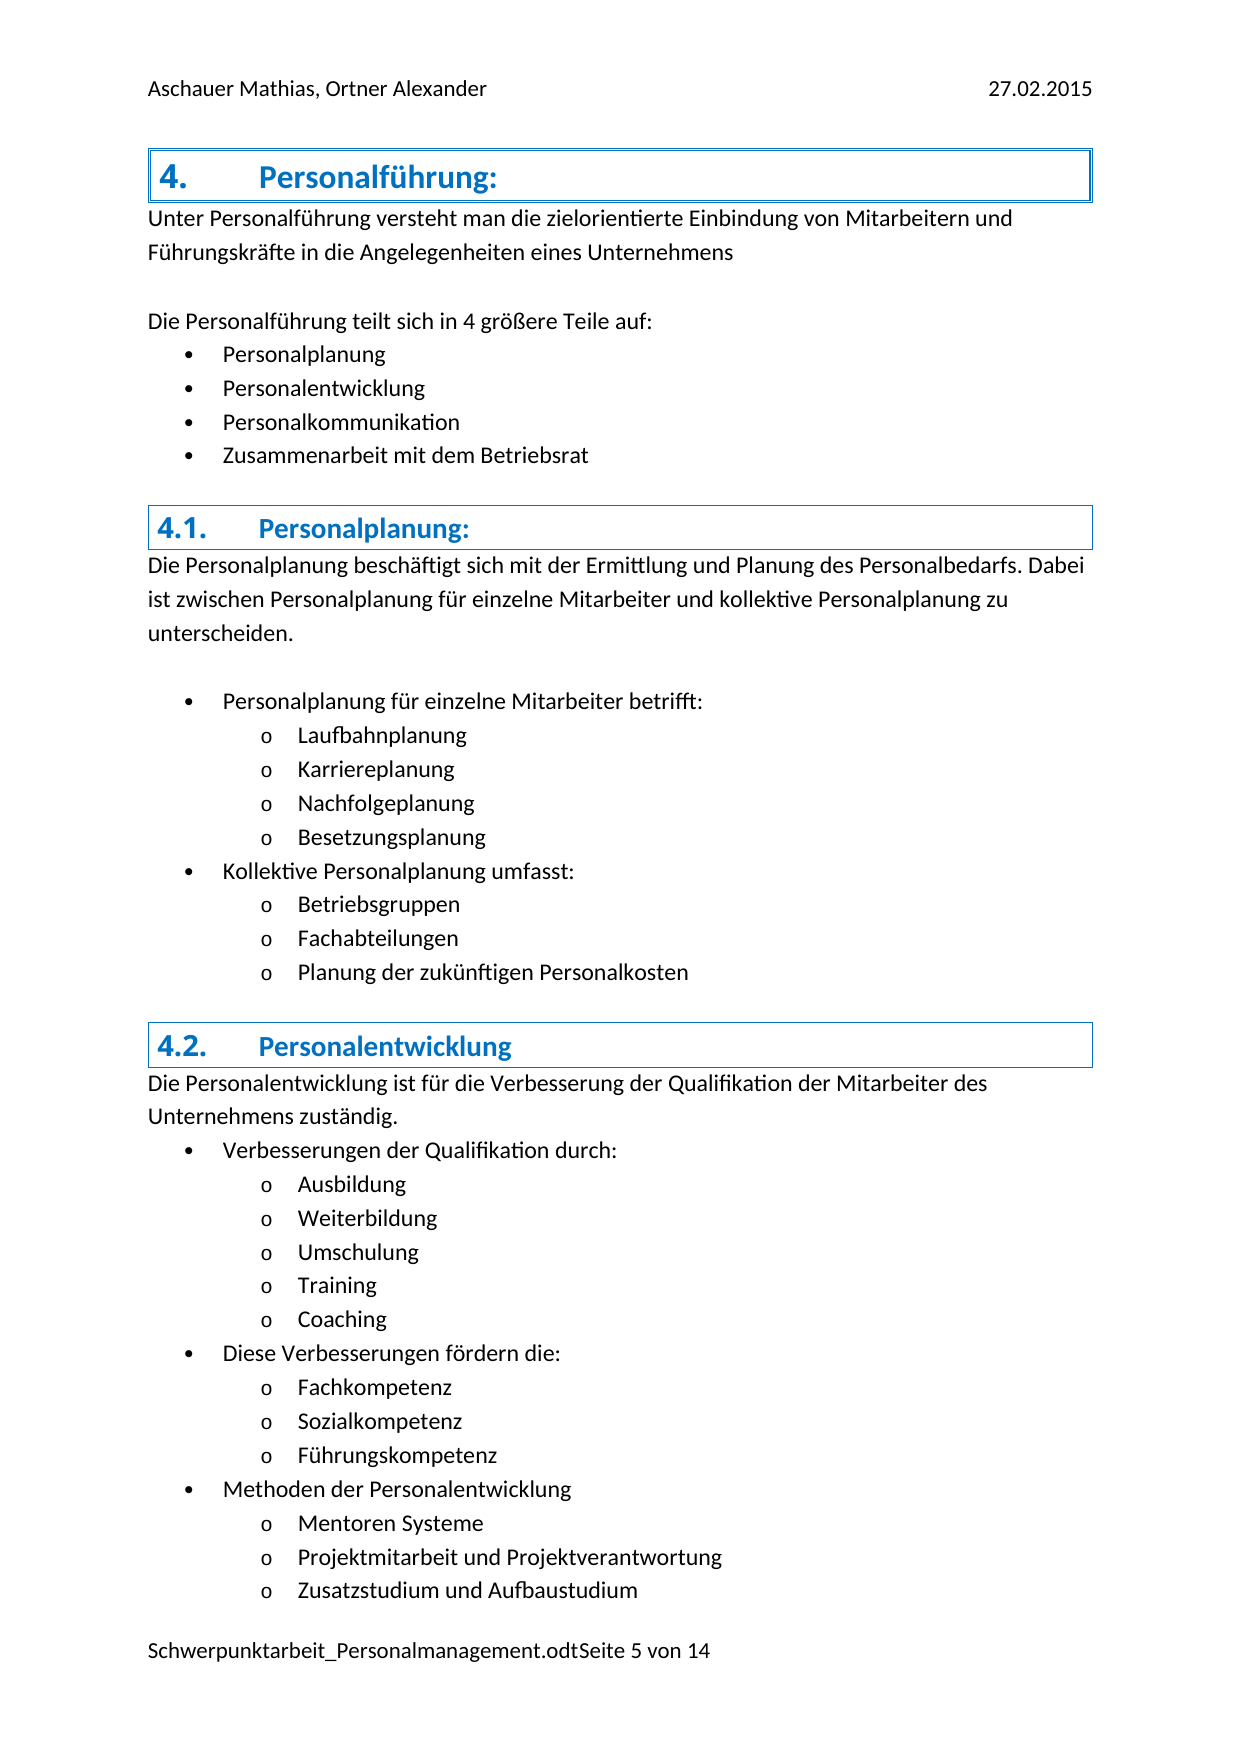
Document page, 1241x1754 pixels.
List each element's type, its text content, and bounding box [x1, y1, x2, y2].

list Karriereplanung [260, 754, 1093, 783]
list Methoden der Personalentwicklung [185, 1474, 1093, 1503]
list Kollektive Personalplanung umfasst: [185, 856, 1093, 885]
list Besetzungsplanung [260, 822, 1093, 851]
list Personalentwicklung [185, 373, 1093, 402]
list Sozialkompetenz [260, 1406, 1093, 1436]
text Unter Personalführung versteht man die zielorientierte Einbindung von Mitarbeitern und Führungskräfte in die Angelegenheiten eines Unternehmens [148, 203, 1093, 266]
text Die Personalentwicklung ist für die Verbesserung der Qualifikation der Mitarbeiter des Unternehmens zuständig. [148, 1068, 1093, 1131]
list Personalentwicklung [149, 1023, 1092, 1067]
list Laufbahnplanung [260, 720, 1093, 749]
list Fachkompetenz [260, 1372, 1093, 1402]
text Die Personalführung teilt sich in 4 größere Teile auf: [148, 306, 1093, 335]
list Nachfolgeplanung [260, 788, 1093, 817]
list Planung der zukünftigen Personalkosten [260, 957, 1093, 987]
text Die Personalplanung beschäftigt sich mit der Ermittlung und Planung des Personalbedarfs. Dabei ist zwischen Personalplanung für einzelne Mitarbeiter und kollektive Personalplanung zu unterscheiden. [148, 550, 1093, 647]
list Betriebsgruppen [260, 889, 1093, 919]
list Personalplanung [185, 339, 1093, 369]
list Personalplanung für einzelne Mitarbeiter betrifft: [185, 686, 1093, 716]
list Coaching [260, 1304, 1093, 1334]
list Training [260, 1271, 1093, 1300]
list Mentoren Systeme [260, 1508, 1093, 1537]
list Ausbildung [260, 1169, 1093, 1198]
list Personalkommunikation [185, 407, 1093, 436]
list Zusatzstudium und Aufbaustudium [260, 1576, 1093, 1605]
list Projektmitarbeit und Projektverantwortung [260, 1542, 1093, 1571]
list Umschulung [260, 1237, 1093, 1266]
list Weiterbildung [260, 1203, 1093, 1232]
list Zusammenarbeit mit dem Betriebsrat [185, 440, 1093, 469]
list Führungskompetenz [260, 1440, 1093, 1470]
list Verbesserungen der Qualifikation durch: [185, 1135, 1093, 1164]
list Diese Verbesserungen fördern die: [185, 1338, 1093, 1368]
list Personalführung: [151, 151, 1089, 200]
list Fachabteilungen [260, 923, 1093, 953]
list Personalplanung: [149, 506, 1092, 549]
